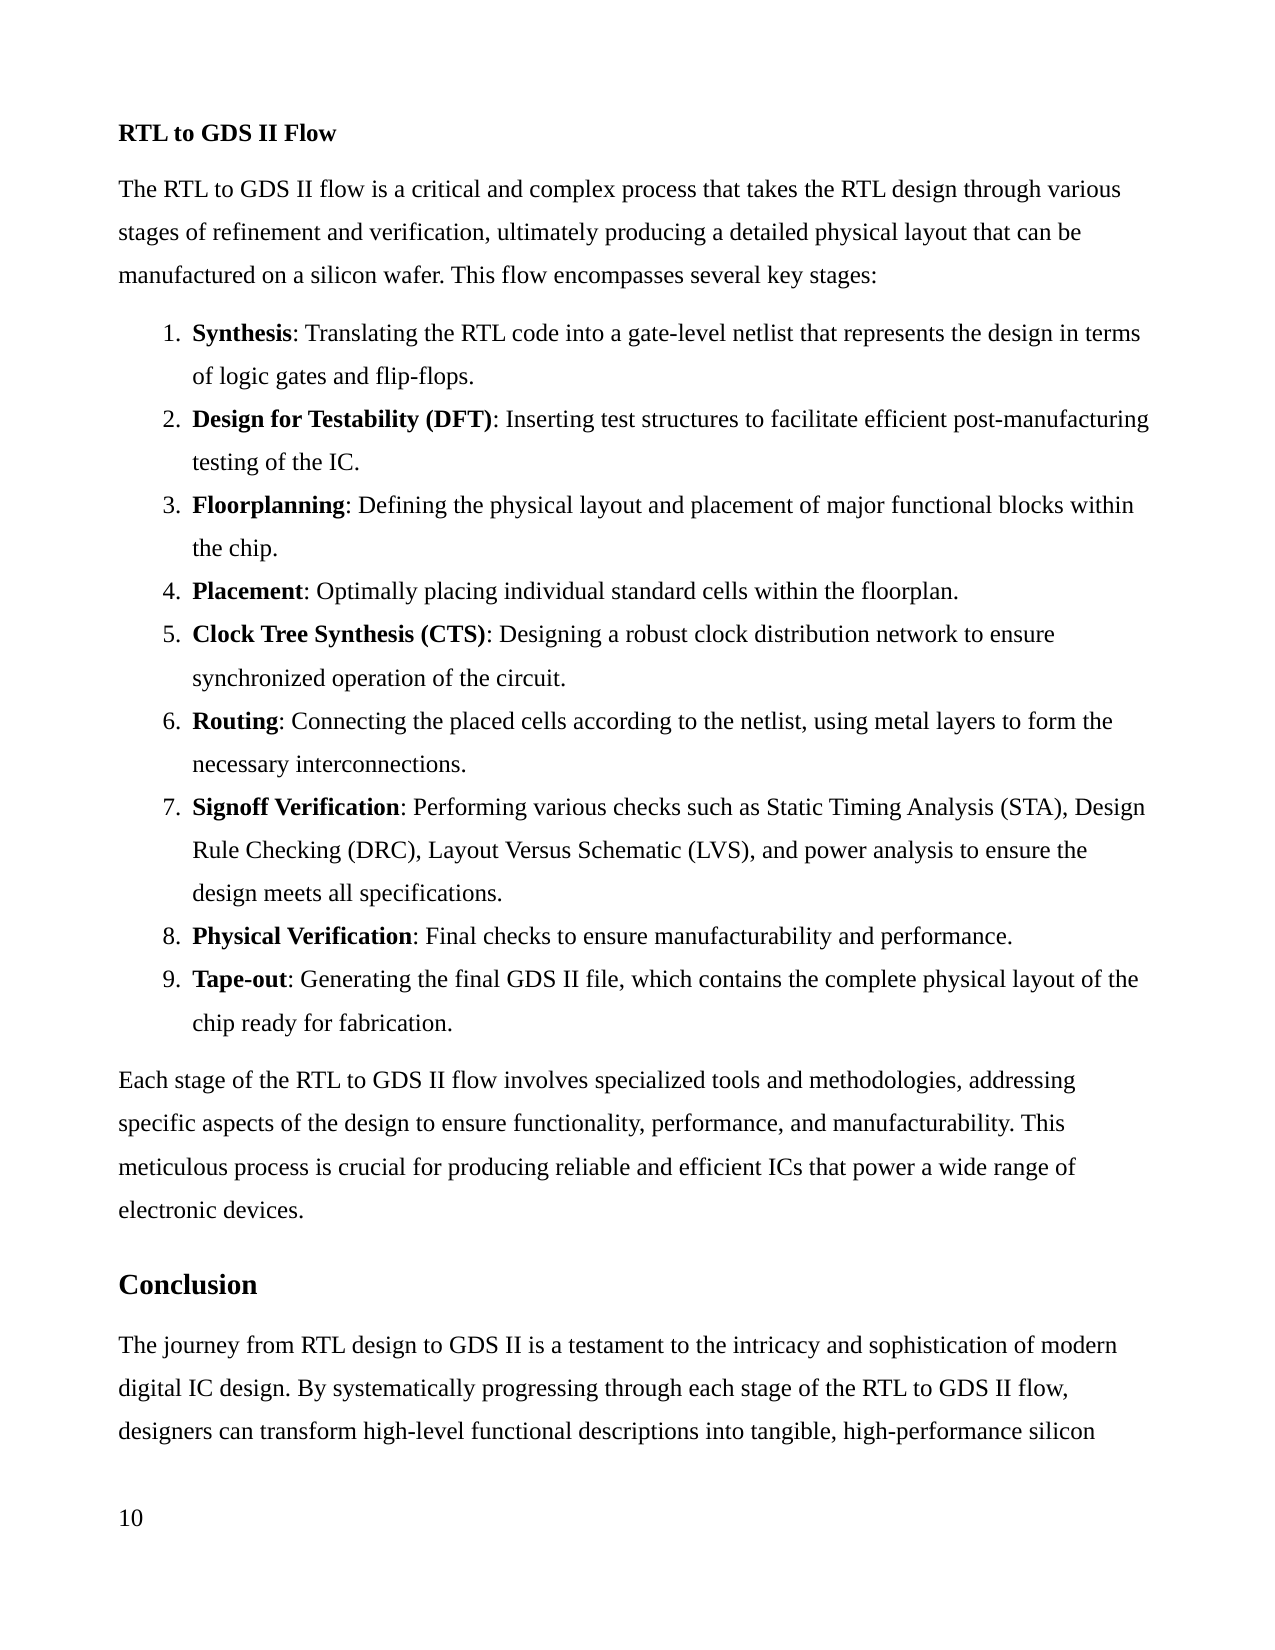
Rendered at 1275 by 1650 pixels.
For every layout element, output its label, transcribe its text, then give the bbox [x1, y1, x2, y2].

list Clock Tree Synthesis (CTS): Designing a robust clock distribution network to ensure synchronized operation of the circuit. [162, 619, 1157, 691]
subtitle RTL to GDS II Flow [118, 118, 1157, 147]
list Signoff Verification: Performing various checks such as Static Timing Analysis (STA), Design Rule Checking (DRC), Layout Versus Schematic (LVS), and power analysis to ensure the design meets all specifications. [162, 792, 1157, 907]
list Physical Verification: Final checks to ensure manufacturability and performance. [162, 921, 1157, 950]
list Tape-out: Generating the final GDS II file, which contains the complete physical layout of the chip ready for fabrication. [162, 964, 1157, 1036]
text The RTL to GDS II flow is a critical and complex process that takes the RTL design through various stages of refinement and verification, ultimately producing a detailed physical layout that can be manufactured on a silicon wafer. This flow encompasses several key stages: [118, 174, 1157, 289]
list Floorplanning: Defining the physical layout and placement of major functional blocks within the chip. [162, 490, 1157, 562]
text The journey from RTL design to GDS II is a testament to the intricacy and sophistication of modern digital IC design. By systematically progressing through each stage of the RTL to GDS II flow, designers can transform high-level functional descriptions into tangible, high-performance silicon [118, 1330, 1157, 1445]
subtitle Conclusion [118, 1267, 1157, 1301]
list Design for Testability (DFT): Inserting test structures to facilitate efficient post-manufacturing testing of the IC. [162, 404, 1157, 476]
list Synthesis: Translating the RTL code into a gate-level netlist that represents the design in terms of logic gates and flip-flops. [162, 318, 1157, 389]
text Each stage of the RTL to GDS II flow involves specialized tools and methodologies, addressing specific aspects of the design to ensure functionality, performance, and manufacturability. This meticulous process is crucial for producing reliable and efficient ICs that power a wide range of electronic devices. [118, 1065, 1157, 1223]
list Placement: Optimally placing individual standard cells within the floorplan. [162, 576, 1157, 605]
list Routing: Connecting the placed cells according to the netlist, using metal layers to form the necessary interconnections. [162, 706, 1157, 778]
